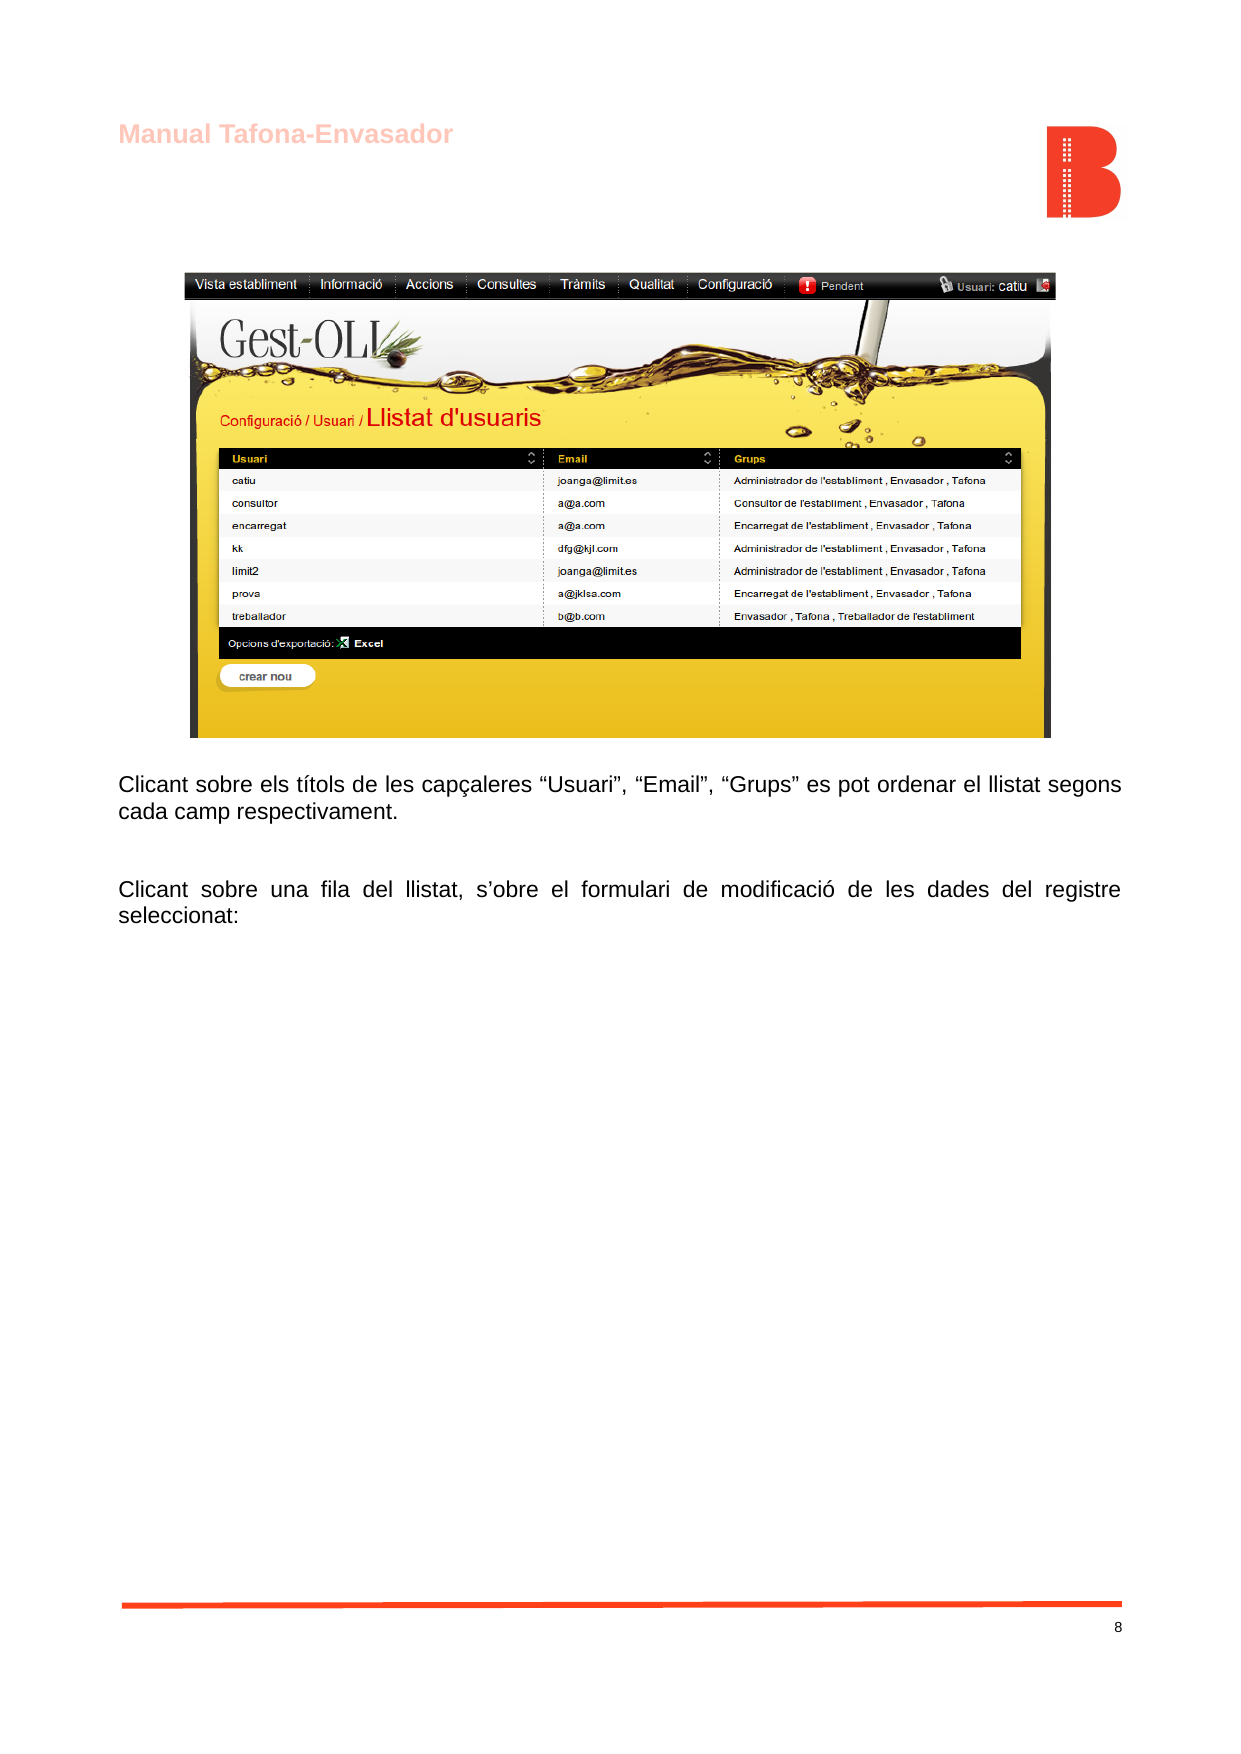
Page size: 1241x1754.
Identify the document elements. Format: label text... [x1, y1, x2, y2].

text Clicant sobre els títols de les capçaleres “Usuari”, “Email”, “Grups” es pot ordenar el llistat segons cada camp respectivament. [118, 771, 1122, 824]
picture [1036, 124, 1130, 221]
text Clicant sobre una fila del llistat, s’obre el formulari de modificació de les dades del registre seleccionat: [118, 876, 1122, 928]
picture [184, 272, 1056, 738]
